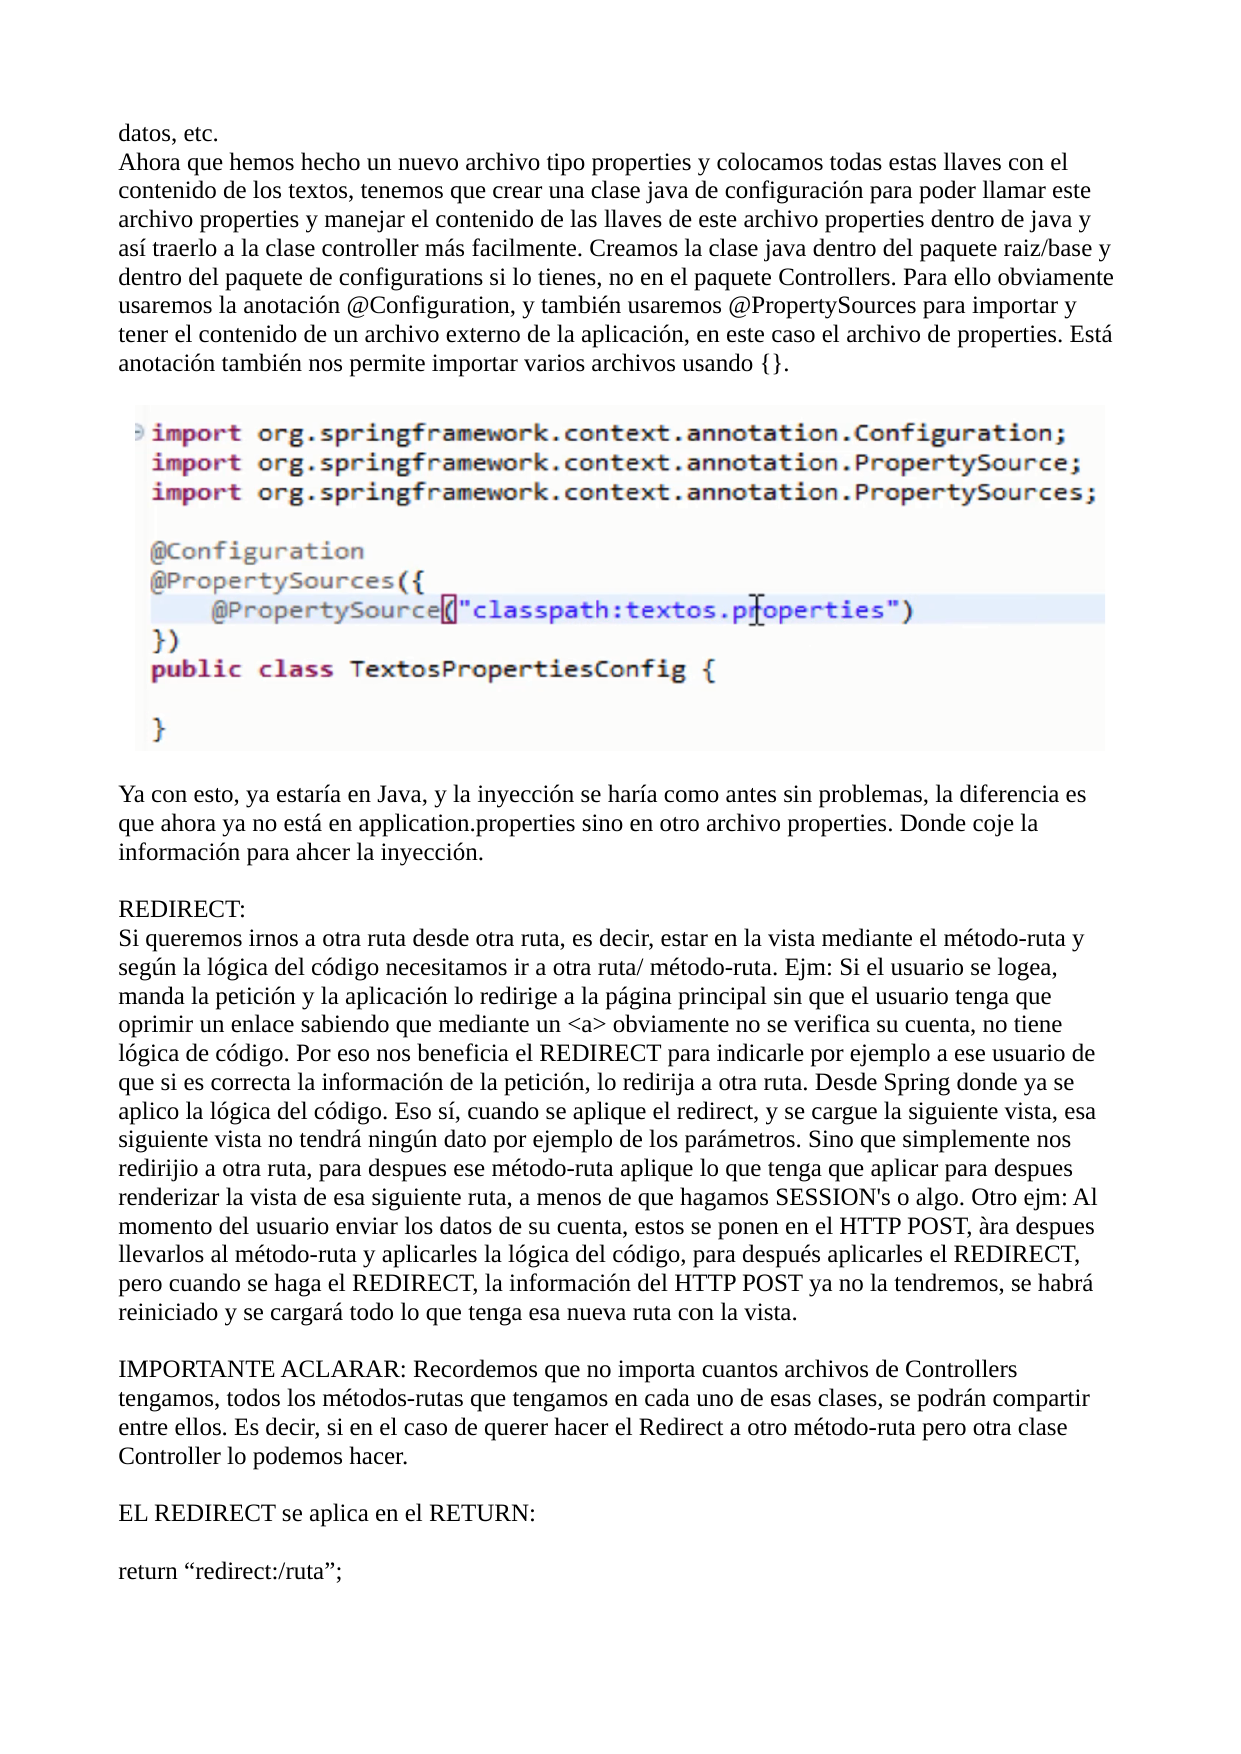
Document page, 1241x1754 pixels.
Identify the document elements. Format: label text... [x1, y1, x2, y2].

text IMPORTANTE ACLARAR: Recordemos que no importa cuantos archivos de Controllers tengamos, todos los métodos-rutas que tengamos en cada uno de esas clases, se podrán compartir entre ellos. Es decir, si en el caso de querer hacer el Redirect a otro método-ruta pero otra clase Controller lo podemos hacer. [118, 1354, 1122, 1469]
text return “redirect:/ruta”; [118, 1556, 1122, 1584]
text EL REDIRECT se aplica en el RETURN: [118, 1498, 1122, 1527]
text datos, etc. [118, 118, 1122, 147]
text Ahora que hemos hecho un nuevo archivo tipo properties y colocamos todas estas llaves con el contenido de los textos, tenemos que crear una clase java de configuración para poder llamar este archivo properties y manejar el contenido de las llaves de este archivo properties dentro de java y así traerlo a la clase controller más facilmente. Creamos la clase java dentro del paquete raiz/base y dentro del paquete de configurations si lo tienes, no en el paquete Controllers. Para ello obviamente usaremos la anotación @Configuration, y también usaremos @PropertySources para importar y tener el contenido de un archivo externo de la aplicación, en este caso el archivo de properties. Está anotación también nos permite importar varios archivos usando {}. [118, 147, 1122, 377]
text Si queremos irnos a otra ruta desde otra ruta, es decir, estar en la vista mediante el método-ruta y según la lógica del código necesitamos ir a otra ruta/ método-ruta. Ejm: Si el usuario se logea, manda la petición y la aplicación lo redirige a la página principal sin que el usuario tenga que oprimir un enlace sabiendo que mediante un <a> obviamente no se verifica su cuenta, no tiene lógica de código. Por eso nos beneficia el REDIRECT para indicarle por ejemplo a ese usuario de que si es correcta la información de la petición, lo redirija a otra ruta. Desde Spring donde ya se aplico la lógica del código. Eso sí, cuando se aplique el redirect, y se cargue la siguiente vista, esa siguiente vista no tendrá ningún dato por ejemplo de los parámetros. Sino que simplemente nos redirijio a otra ruta, para despues ese método-ruta aplique lo que tenga que aplicar para despues renderizar la vista de esa siguiente ruta, a menos de que hagamos SESSION's o algo. Otro ejm: Al momento del usuario enviar los datos de su cuenta, estos se ponen en el HTTP POST, àra despues llevarlos al método-ruta y aplicarles la lógica del código, para después aplicarles el REDIRECT, pero cuando se haga el REDIRECT, la información del HTTP POST ya no la tendremos, se habrá reiniciado y se cargará todo lo que tenga esa nueva ruta con la vista. [118, 923, 1122, 1326]
text Ya con esto, ya estaría en Java, y la inyección se haría como antes sin problemas, la diferencia es que ahora ya no está en application.properties sino en otro archivo properties. Donde coje la información para ahcer la inyección. [118, 779, 1122, 866]
text REDIRECT: [118, 894, 1122, 923]
